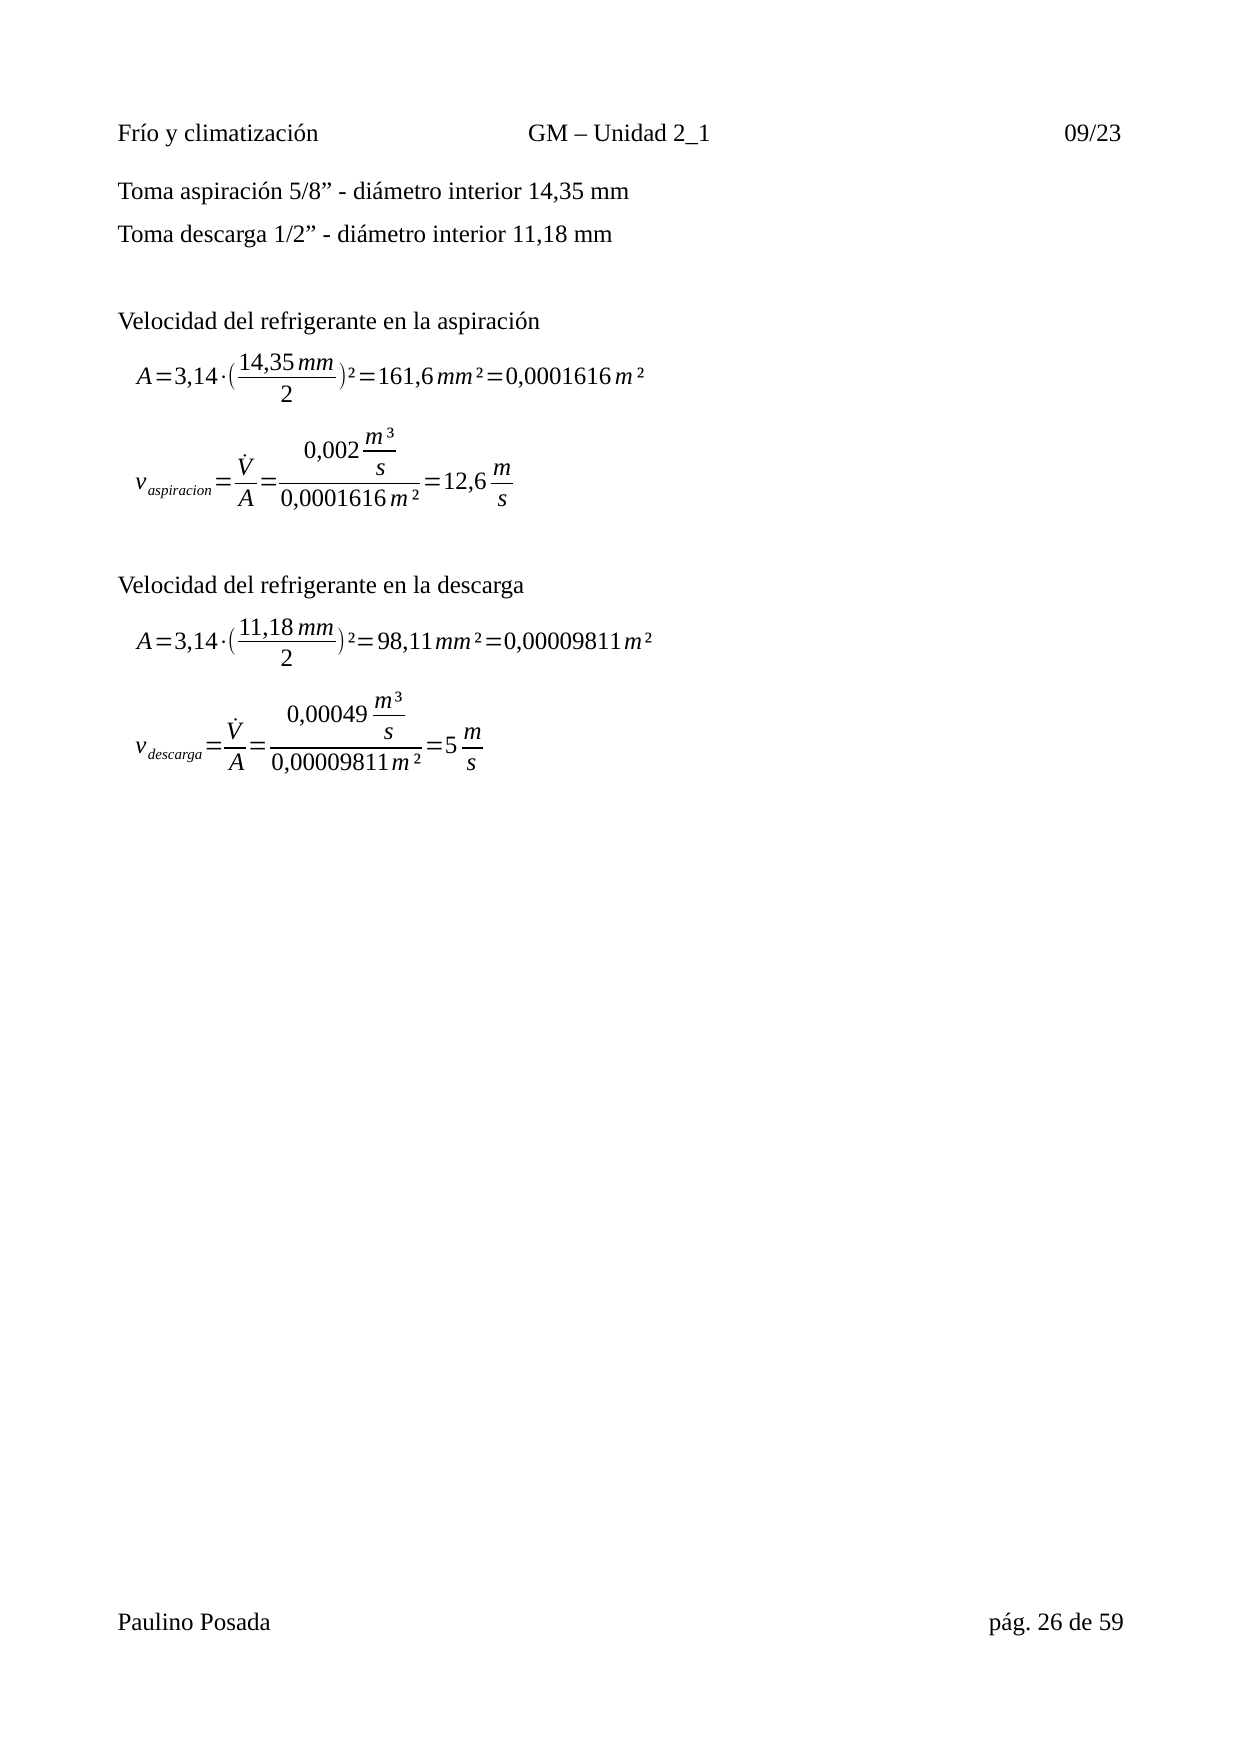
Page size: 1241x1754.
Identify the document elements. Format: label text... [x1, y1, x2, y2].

text Toma aspiración 5/8” - diámetro interior 14,35 mm [117, 176, 1123, 205]
text Toma descarga 1/2” - diámetro interior 11,18 mm [117, 219, 1123, 248]
text Velocidad del refrigerante en la aspiración [117, 306, 1123, 334]
text Velocidad del refrigerante en la descarga [117, 570, 1123, 599]
